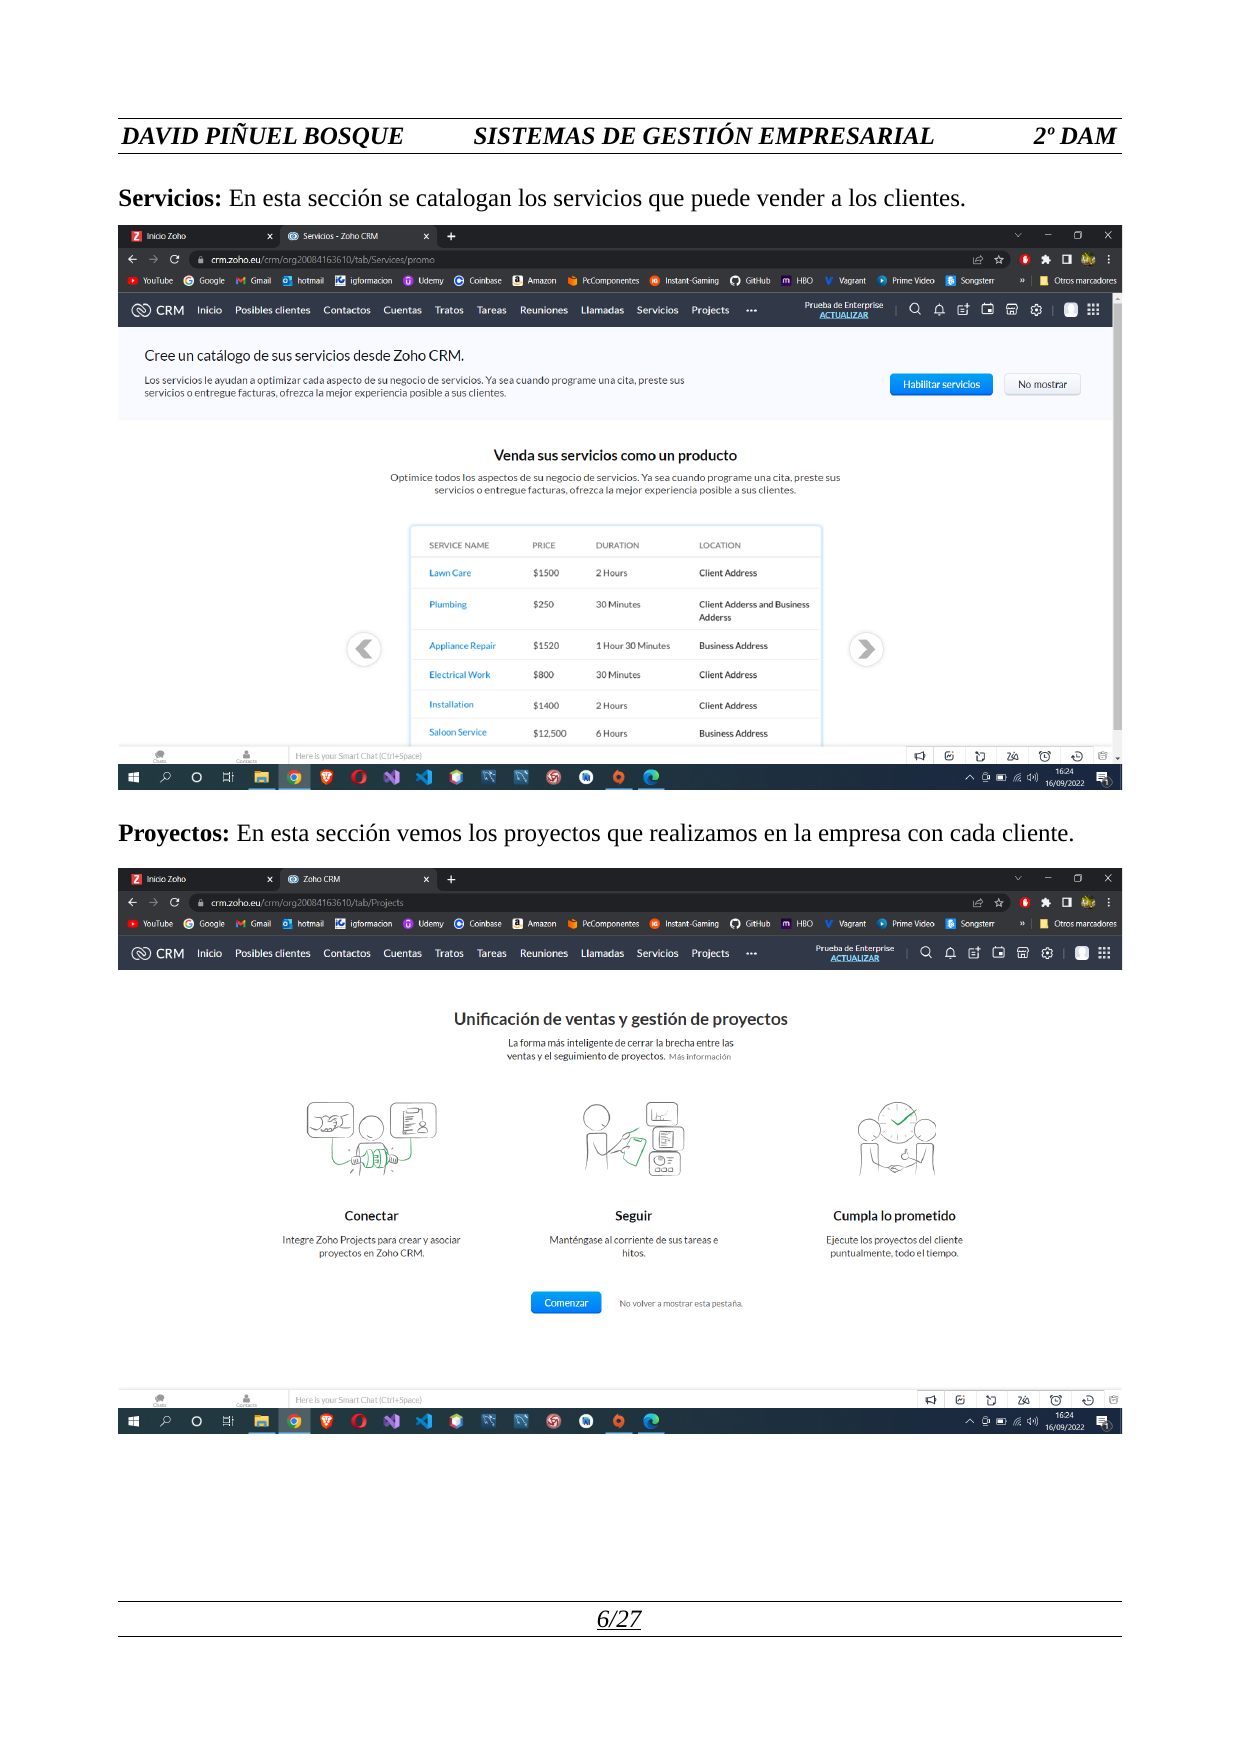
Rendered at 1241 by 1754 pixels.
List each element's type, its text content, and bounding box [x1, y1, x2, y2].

picture [118, 225, 1123, 790]
picture [118, 868, 1123, 1434]
text Servicios: En esta sección se catalogan los servicios que puede vender a los clientes. [118, 183, 1122, 211]
text Proyectos: En esta sección vemos los proyectos que realizamos en la empresa con cada cliente. [118, 818, 1122, 847]
